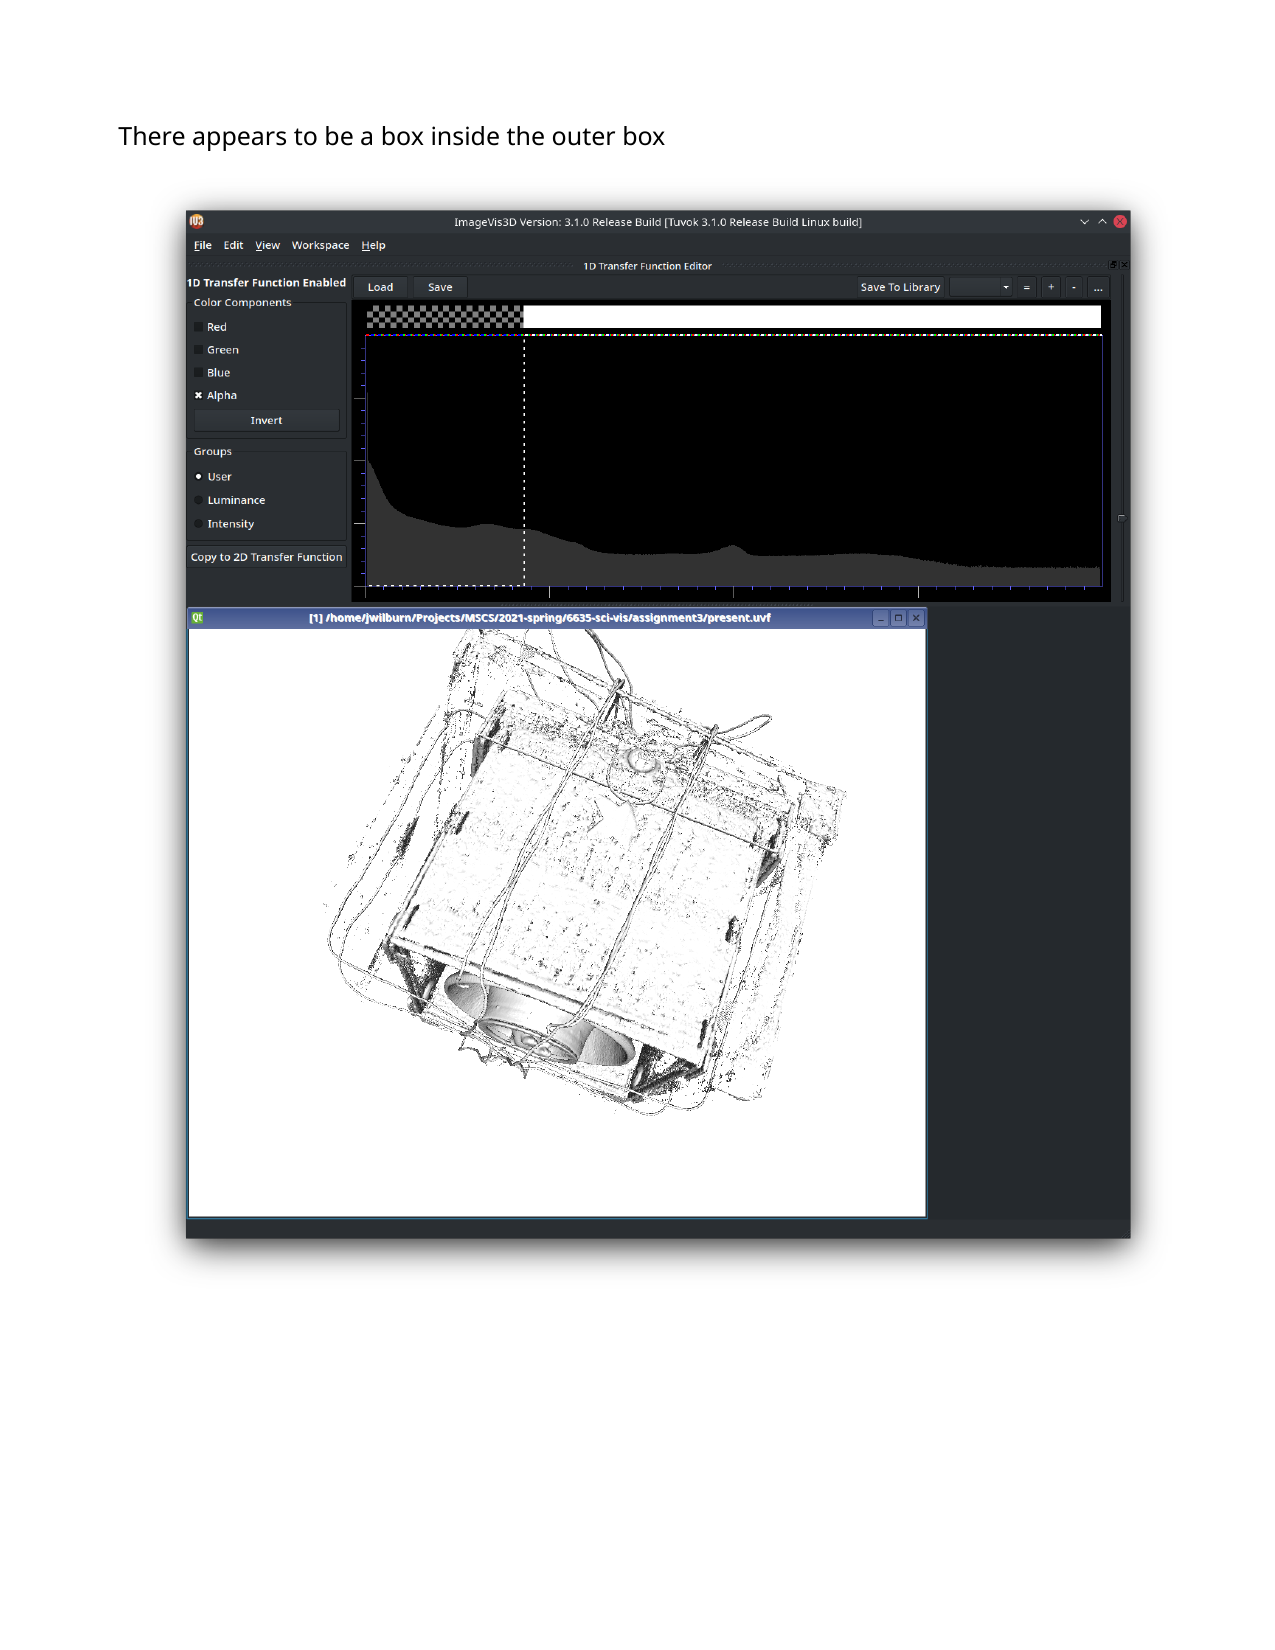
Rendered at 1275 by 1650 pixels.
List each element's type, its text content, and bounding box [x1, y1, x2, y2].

picture [138, 171, 1178, 1295]
text There appears to be a box inside the outer box [118, 118, 1157, 152]
